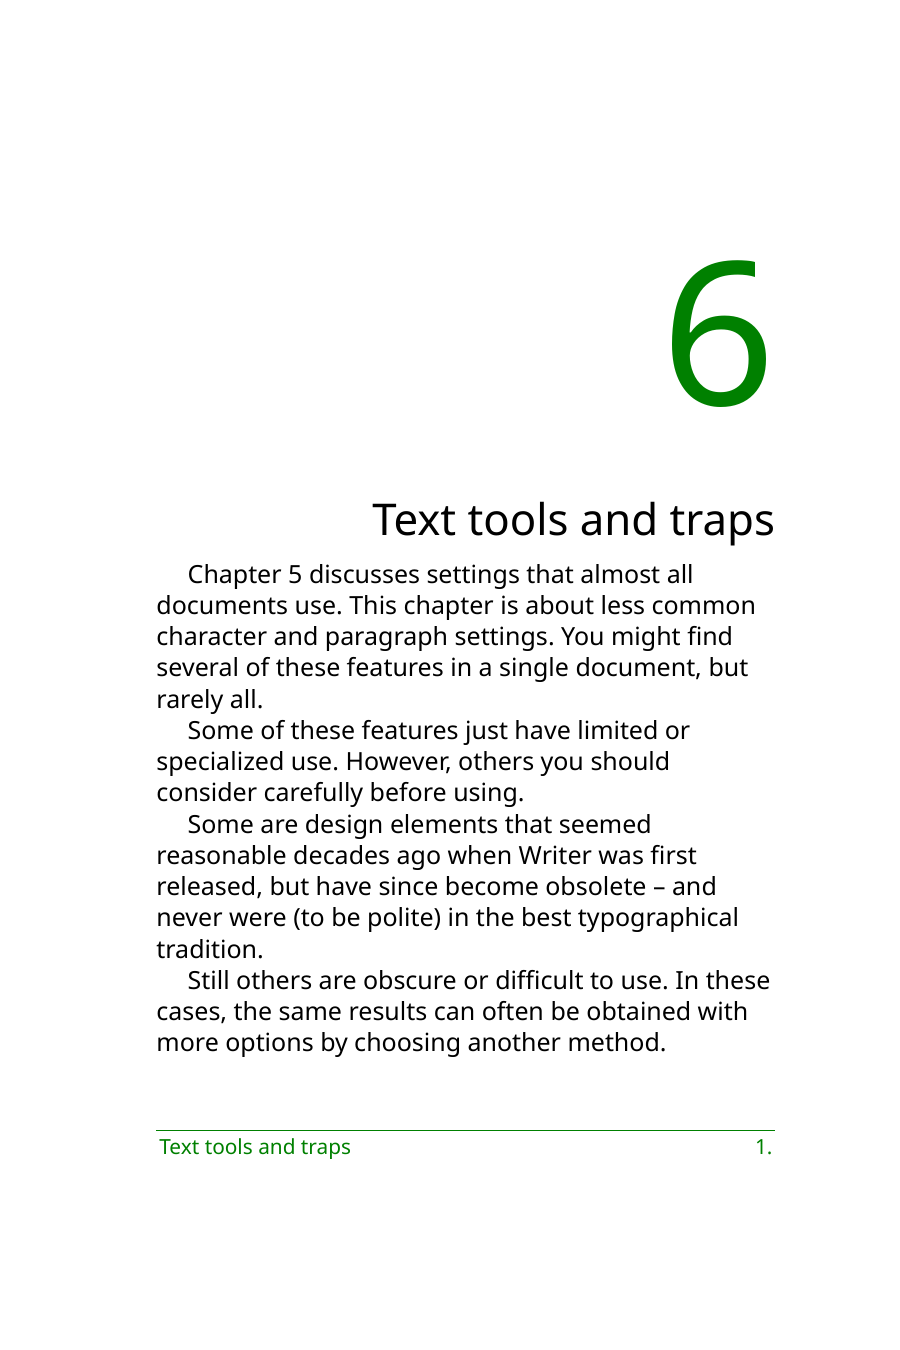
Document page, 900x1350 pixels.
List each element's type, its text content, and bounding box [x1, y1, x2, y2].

text Some of these features just have limited or specialized use. However, others you should consider carefully before using. [156, 714, 775, 808]
subtitle Text tools and traps [156, 489, 775, 549]
text 6 [156, 192, 775, 464]
text Some are design elements that seemed reasonable decades ago when Writer was first released, but have since become obsolete – and never were (to be polite) in the best typographical tradition. [156, 808, 775, 964]
text Chapter 5 discusses settings that almost all documents use. This chapter is about less common character and paragraph settings. You might find several of these features in a single document, but rarely all. [156, 558, 775, 714]
text Still others are obscure or difficult to use. In these cases, the same results can often be obtained with more options by choosing another method. [156, 964, 775, 1058]
